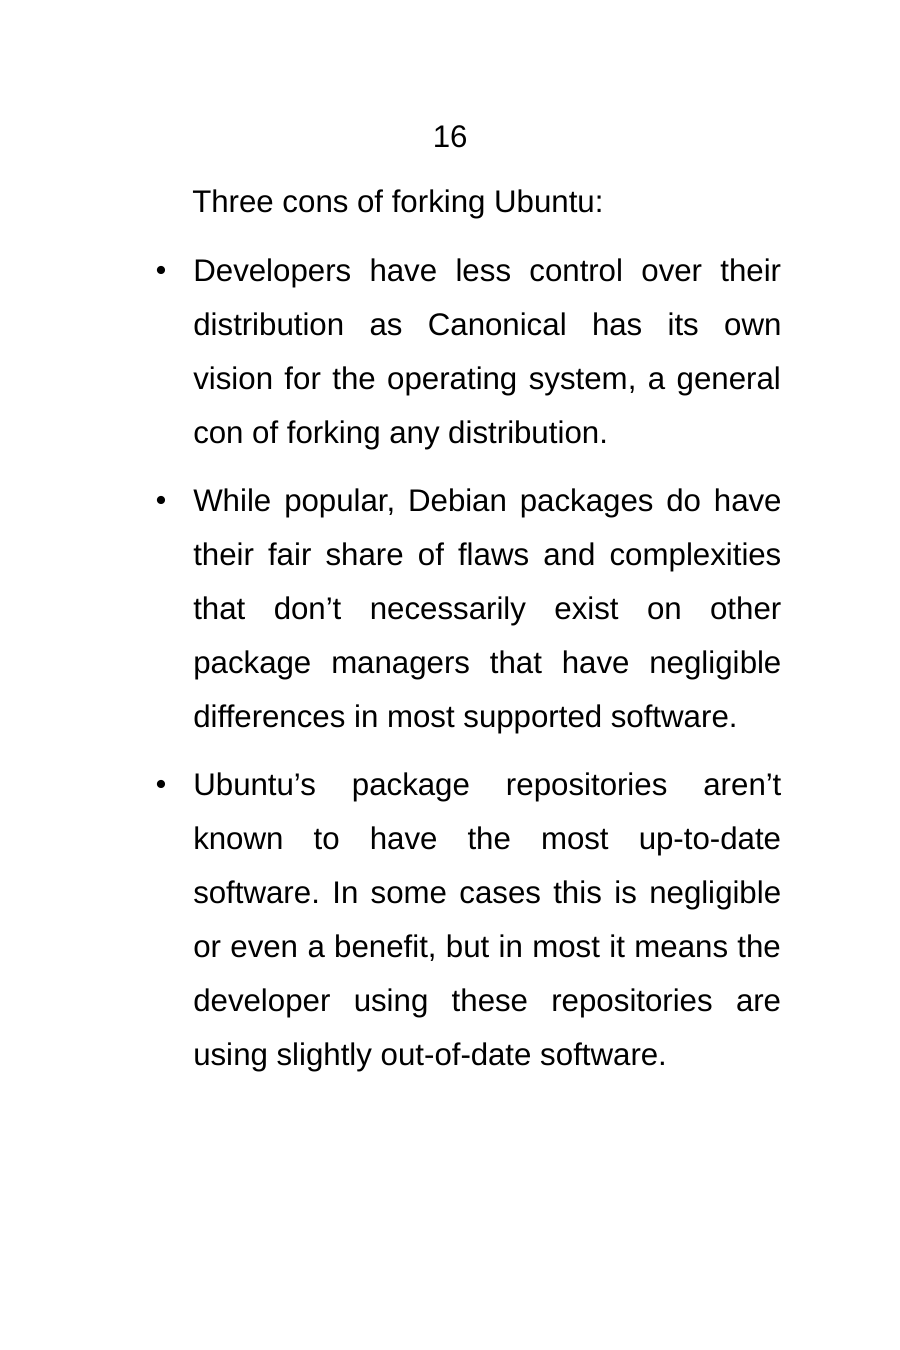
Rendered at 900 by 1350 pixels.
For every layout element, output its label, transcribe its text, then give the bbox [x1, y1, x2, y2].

text Three cons of forking Ubuntu: [118, 183, 782, 219]
list While popular, Debian packages do have their fair share of flaws and complexities that don’t necessarily exist on other package managers that have negligible differences in most supported software. [156, 482, 782, 734]
list Developers have less control over their distribution as Canonical has its own vision for the operating system, a general con of forking any distribution. [156, 252, 782, 450]
list Ubuntu’s package repositories aren’t known to have the most up-to-date software. In some cases this is negligible or even a benefit, but in most it means the developer using these repositories are using slightly out-of-date software. [156, 766, 782, 1072]
